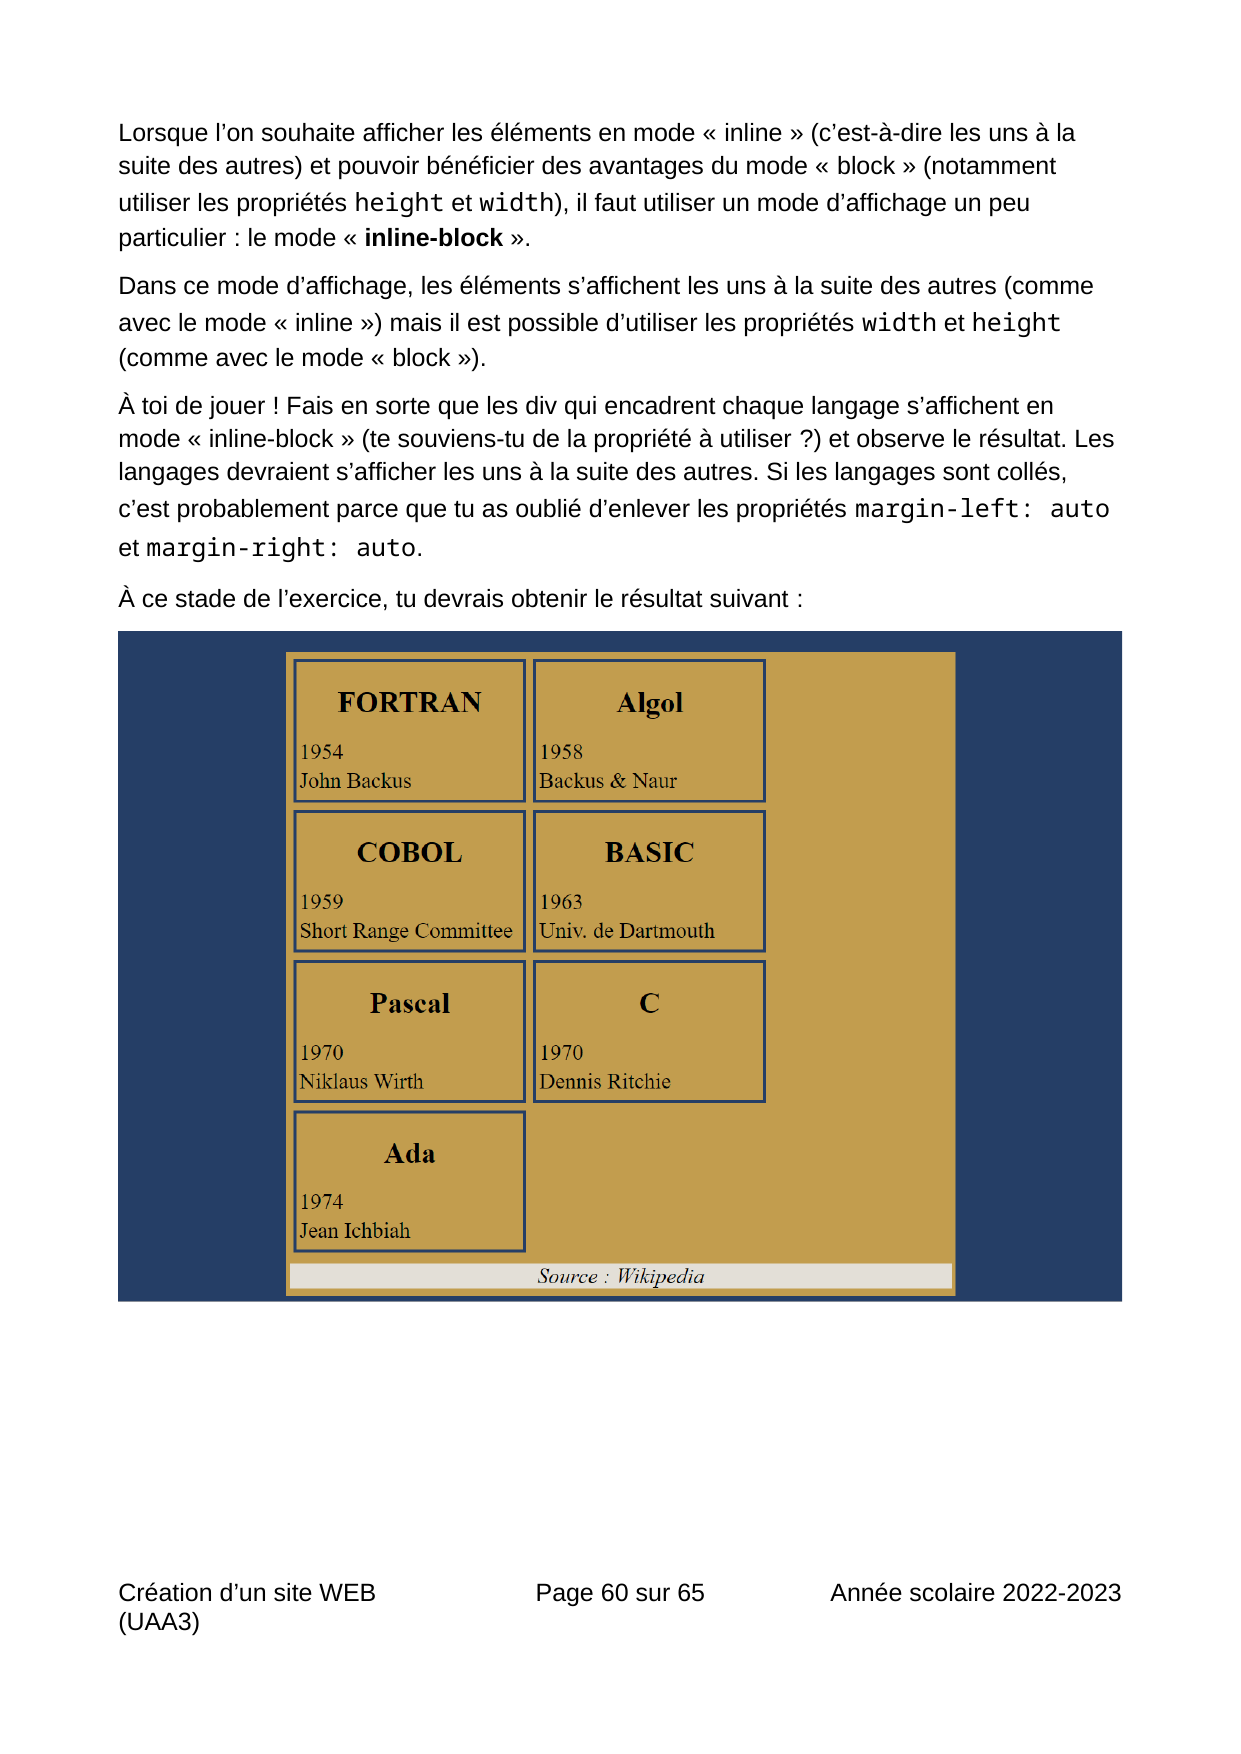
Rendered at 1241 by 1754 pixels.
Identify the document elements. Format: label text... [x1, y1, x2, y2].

text Dans ce mode d’affichage, les éléments s’affichent les uns à la suite des autres (comme avec le mode « inline ») mais il est possible d’utiliser les propriétés width et height (comme avec le mode « block »). [118, 271, 1122, 372]
text Lorsque l’on souhaite afficher les éléments en mode « inline » (c’est-à-dire les uns à la suite des autres) et pouvoir bénéficier des avantages du mode « block » (notamment utiliser les propriétés height et width), il faut utiliser un mode d’affichage un peu particulier : le mode « inline-block ». [118, 118, 1122, 252]
text À ce stade de l’exercice, tu devrais obtenir le résultat suivant : [118, 583, 1122, 612]
text À toi de jouer ! Fais en sorte que les div qui encadrent chaque langage s’affichent en mode « inline-block » (te souviens-tu de la propriété à utiliser ?) et observe le résultat. Les langages devraient s’afficher les uns à la suite des autres. Si les langages sont collés, c’est probablement parce que tu as oublié d’enlever les propriétés margin-left: auto et margin-right: auto. [118, 391, 1122, 564]
picture [118, 631, 1123, 1302]
